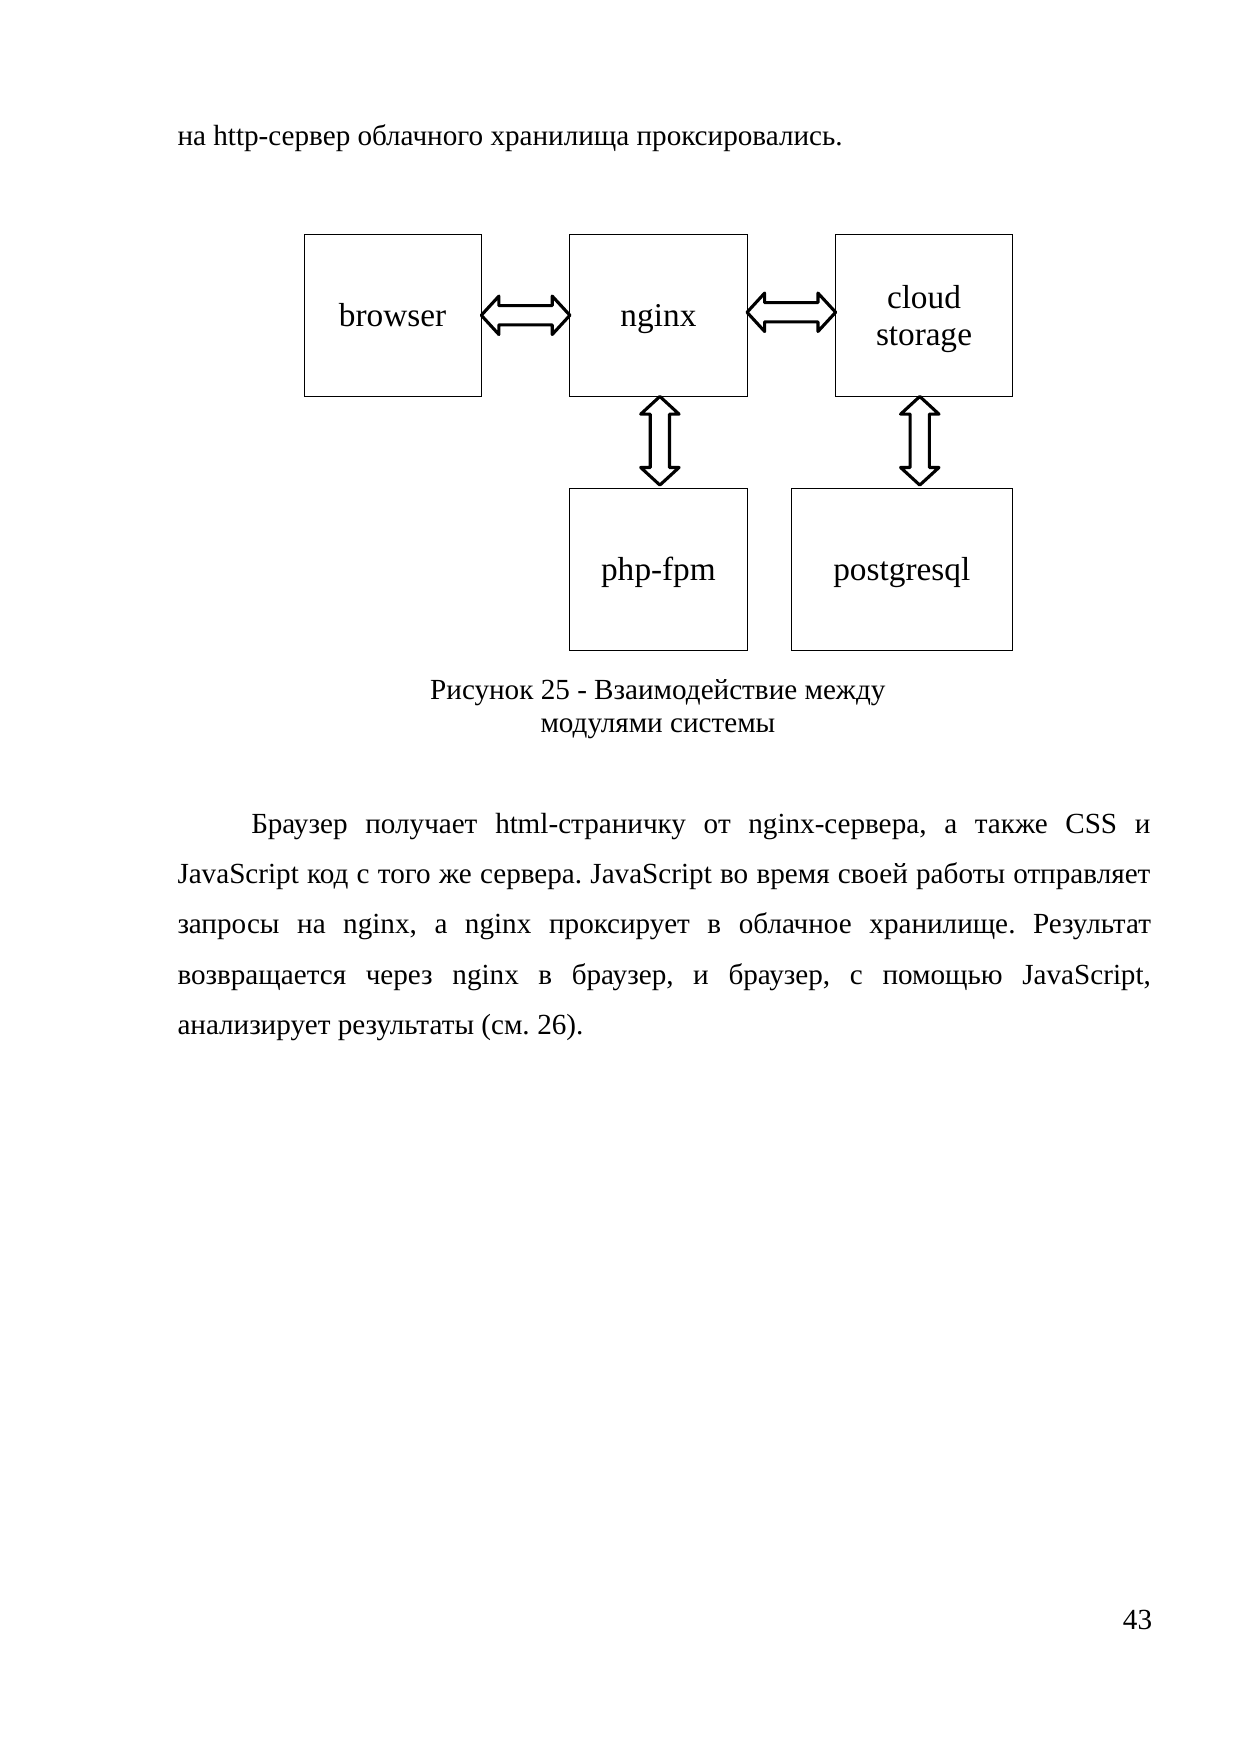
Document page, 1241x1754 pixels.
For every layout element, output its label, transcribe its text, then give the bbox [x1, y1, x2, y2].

text Браузер получает html-страничку от nginx-сервера, а также CSS и JavaScript код с того же сервера. JavaScript во время своей работы отправляет запросы на nginx, а nginx проксирует в облачное хранилище. Результат возвращается через nginx в браузер, и браузер, с помощью JavaScript, анализирует результаты (см. Рисунок 26). [177, 806, 1152, 1041]
text на http-сервер облачного хранилища проксировались. [177, 118, 1152, 152]
text Рисунок 25 - Взаимодействие между модулями системы [408, 672, 907, 739]
